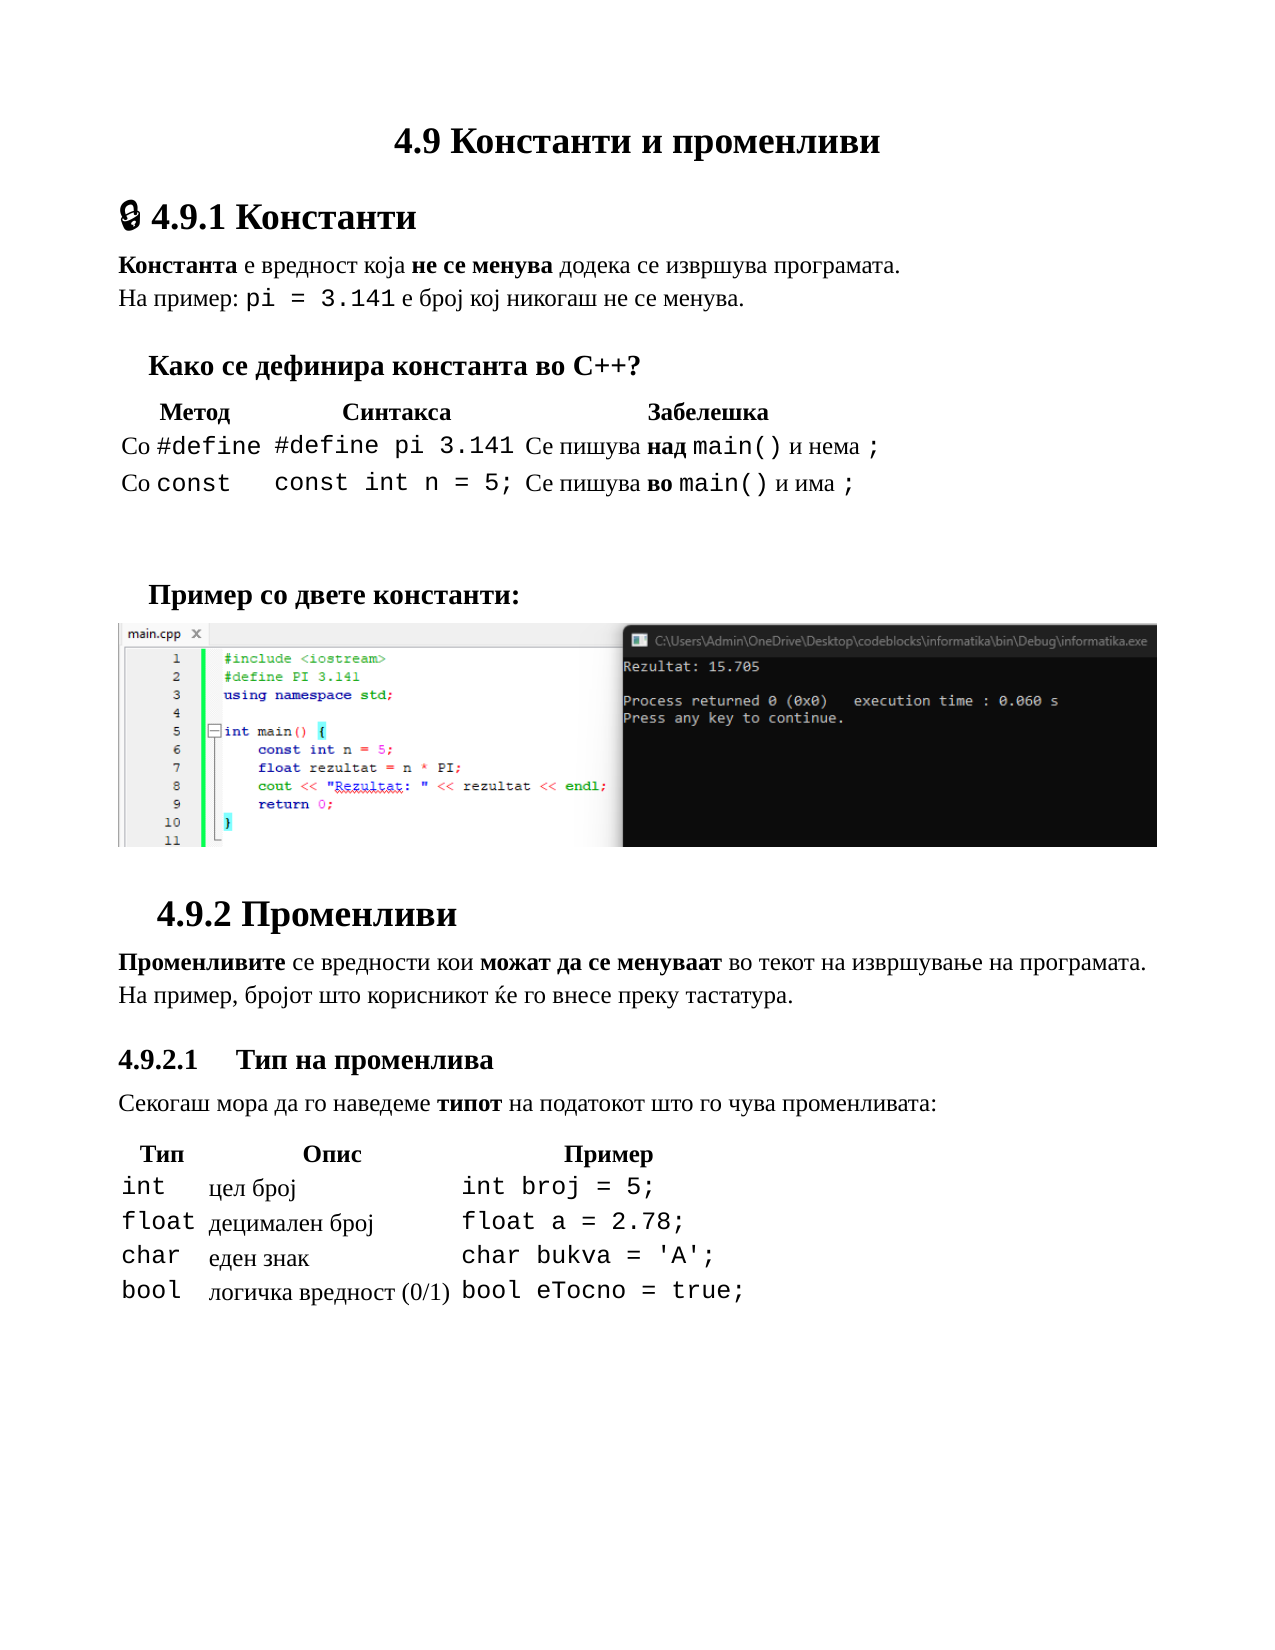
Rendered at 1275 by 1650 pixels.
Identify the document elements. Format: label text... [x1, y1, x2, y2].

table_cell логичка вредност (0/1) [206, 1274, 458, 1309]
table_header Синтакса [271, 394, 522, 428]
table_cell int broj = 5; [458, 1171, 759, 1205]
table_cell цел број [206, 1171, 458, 1205]
subtitle 🔁 4.9.2 Променливи [118, 892, 1157, 935]
table_header Забелешка [522, 394, 894, 428]
table_header Тип [118, 1136, 206, 1171]
table_cell float a = 2.78; [458, 1205, 759, 1240]
table_cell bool eTocno = true; [458, 1274, 759, 1309]
text Секогаш мора да го наведеме типот на податокот што го чува променливата: [118, 1088, 1157, 1117]
table_cell float [118, 1205, 206, 1240]
table_cell децимален број [206, 1205, 458, 1240]
table_cell const int n = 5; [271, 465, 522, 502]
table_cell Со const [118, 465, 271, 502]
table_cell еден знак [206, 1240, 458, 1274]
table_header Опис [206, 1136, 458, 1171]
table_cell char [118, 1240, 206, 1274]
subtitle 📌 Пример со двете константи: [118, 577, 1157, 611]
subtitle ✅ Како се дефинира константа во C++? [118, 348, 1157, 381]
subtitle 4.9 Константи и променливи [118, 118, 1157, 161]
table_header Пример [458, 1136, 759, 1171]
table_cell Се пишува во main() и има ; [522, 465, 894, 502]
table_cell Со #define [118, 429, 271, 465]
table_cell int [118, 1171, 206, 1205]
picture [118, 623, 1157, 847]
table_cell #define pi 3.141 [271, 429, 522, 465]
table_cell char bukva = 'A'; [458, 1240, 759, 1274]
text Променливите се вредности кои можат да се менуваат во текот на извршување на програмата. На пример, бројот што корисникот ќе го внесе преку тастатура. [118, 947, 1157, 1009]
table_cell bool [118, 1274, 206, 1309]
subtitle 4.9.2.1 ✅ Тип на променлива [118, 1042, 1157, 1076]
table_cell Се пишува над main() и нема ; [522, 429, 894, 465]
table_header Метод [118, 394, 271, 428]
subtitle 🔒 4.9.1 Константи [118, 194, 1157, 238]
text Константа е вредност која не се менува додека се извршува програмата. На пример: pi = 3.141 е број кој никогаш не се менува. [118, 250, 1157, 314]
